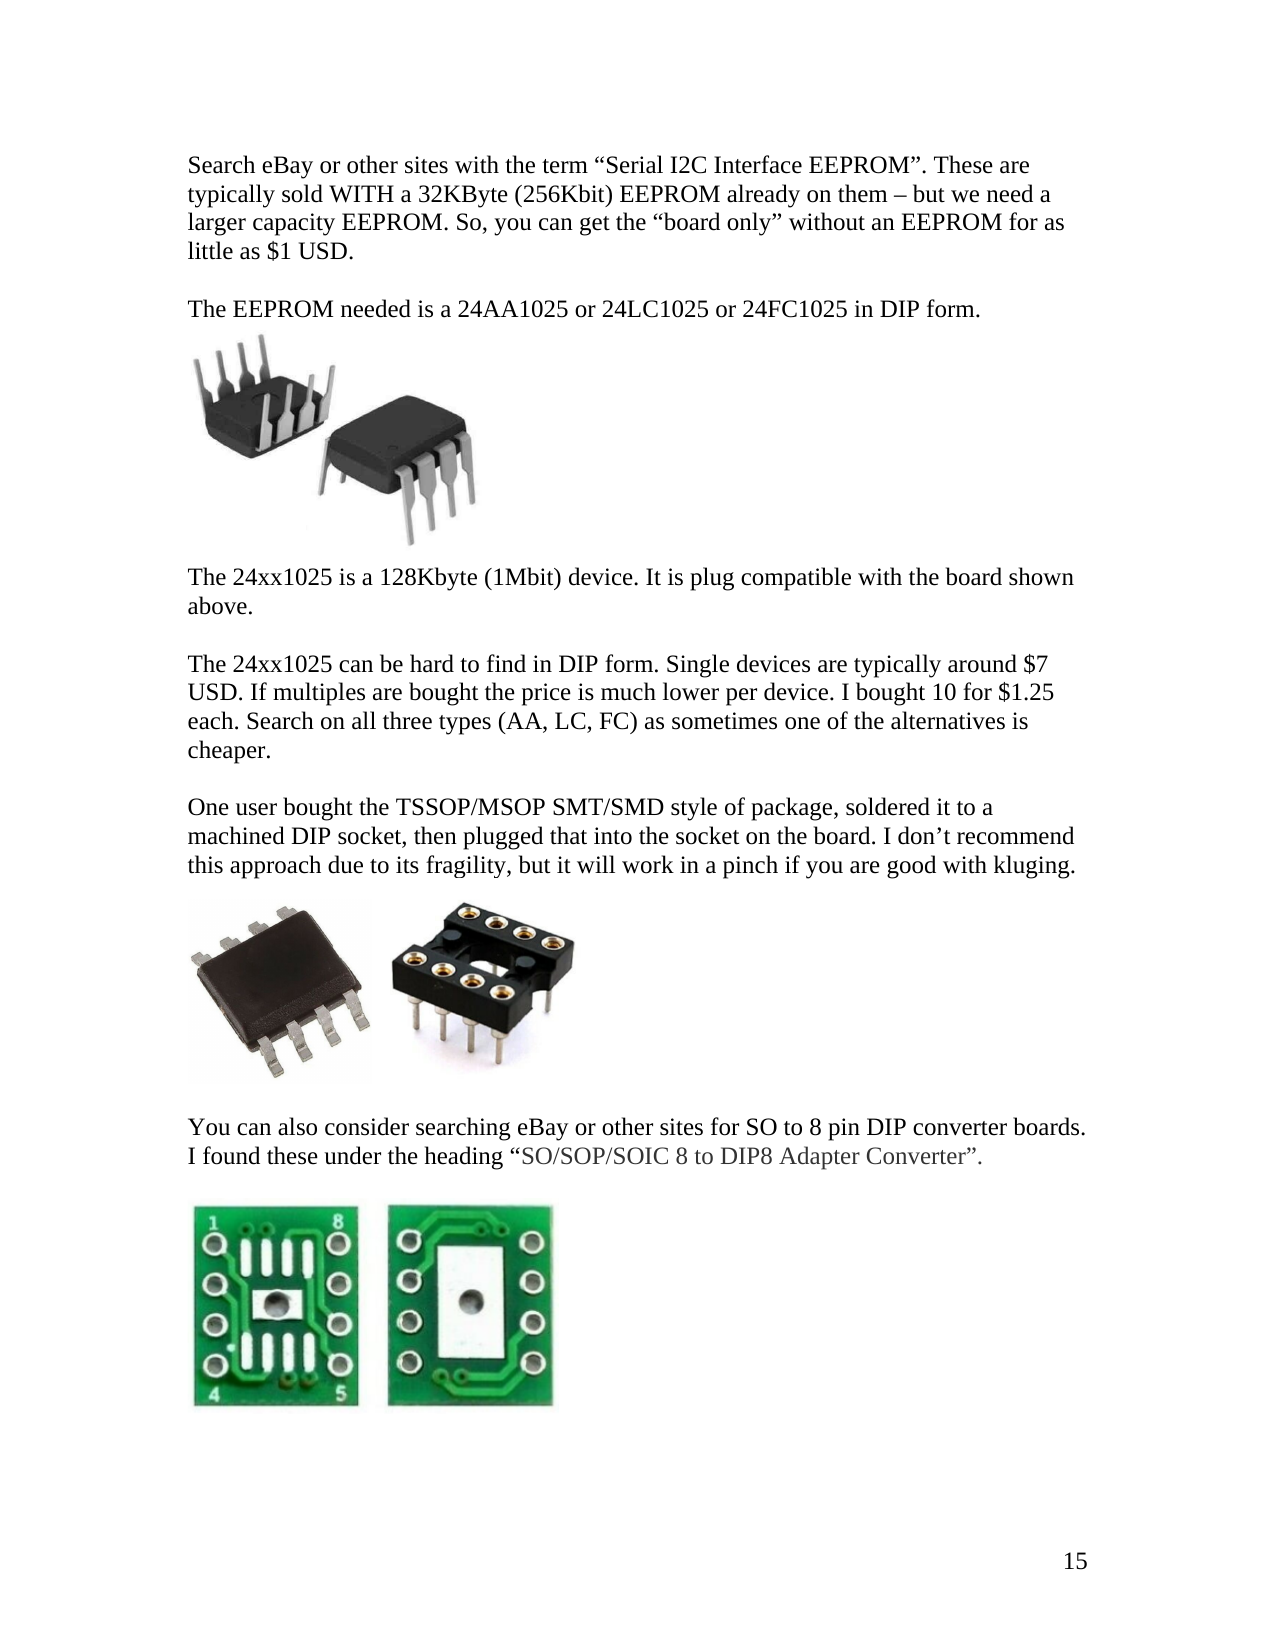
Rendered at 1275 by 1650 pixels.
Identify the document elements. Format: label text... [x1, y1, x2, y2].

text Search eBay or other sites with the term “Serial I2C Interface EEPROM”. These are typically sold WITH a 32KByte (256Kbit) EEPROM already on them – but we need a larger capacity EEPROM. So, you can get the “board only” without an EEPROM for as little as $1 USD. [187, 150, 1087, 265]
picture [187, 322, 488, 563]
text You can also consider searching eBay or other sites for SO to 8 pin DIP converter boards. I found these under the heading “SO/SOP/SOIC 8 to DIP8 Adapter Converter”. [187, 1112, 1087, 1170]
text The 24xx1025 can be hard to find in DIP form. Single devices are typically around $7 USD. If multiples are bought the price is much lower per device. I bought 10 for $1.25 each. Search on all three types (AA, LC, FC) as sometimes one of the alternatives is cheaper. [187, 649, 1087, 764]
text The 24xx1025 is a 128Kbyte (1Mbit) device. It is plug compatible with the board shown above. [187, 562, 1087, 620]
picture [187, 878, 597, 1084]
picture [187, 1198, 560, 1414]
text One user bought the TSSOP/MSOP SMT/SMD style of package, soldered it to a machined DIP socket, then plugged that into the socket on the board. I don’t recommend this approach due to its fragility, but it will work in a pinch if you are good with kluging. [187, 792, 1087, 879]
text The EEPROM needed is a 24AA1025 or 24LC1025 or 24FC1025 in DIP form. [187, 294, 1087, 322]
